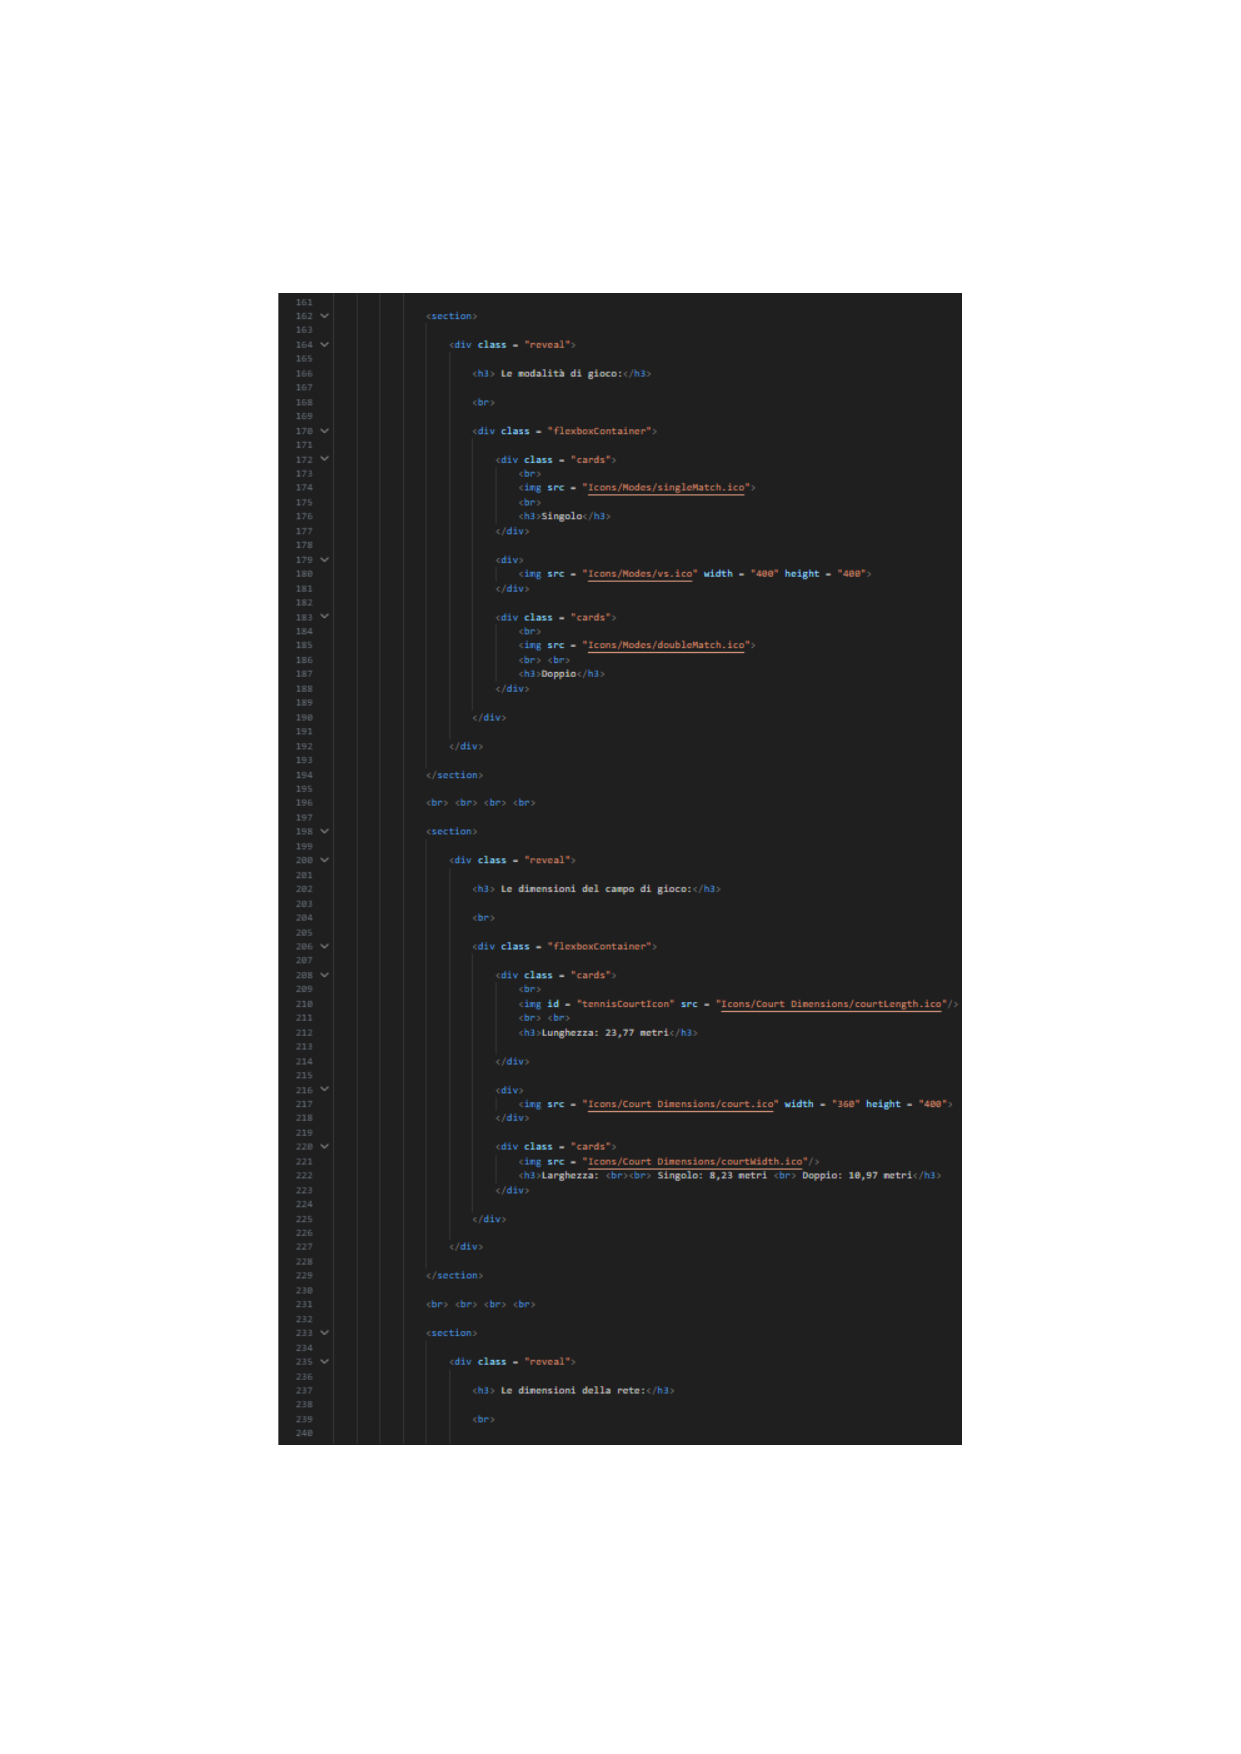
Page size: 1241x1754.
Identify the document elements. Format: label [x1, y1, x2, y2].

picture [278, 293, 962, 1445]
